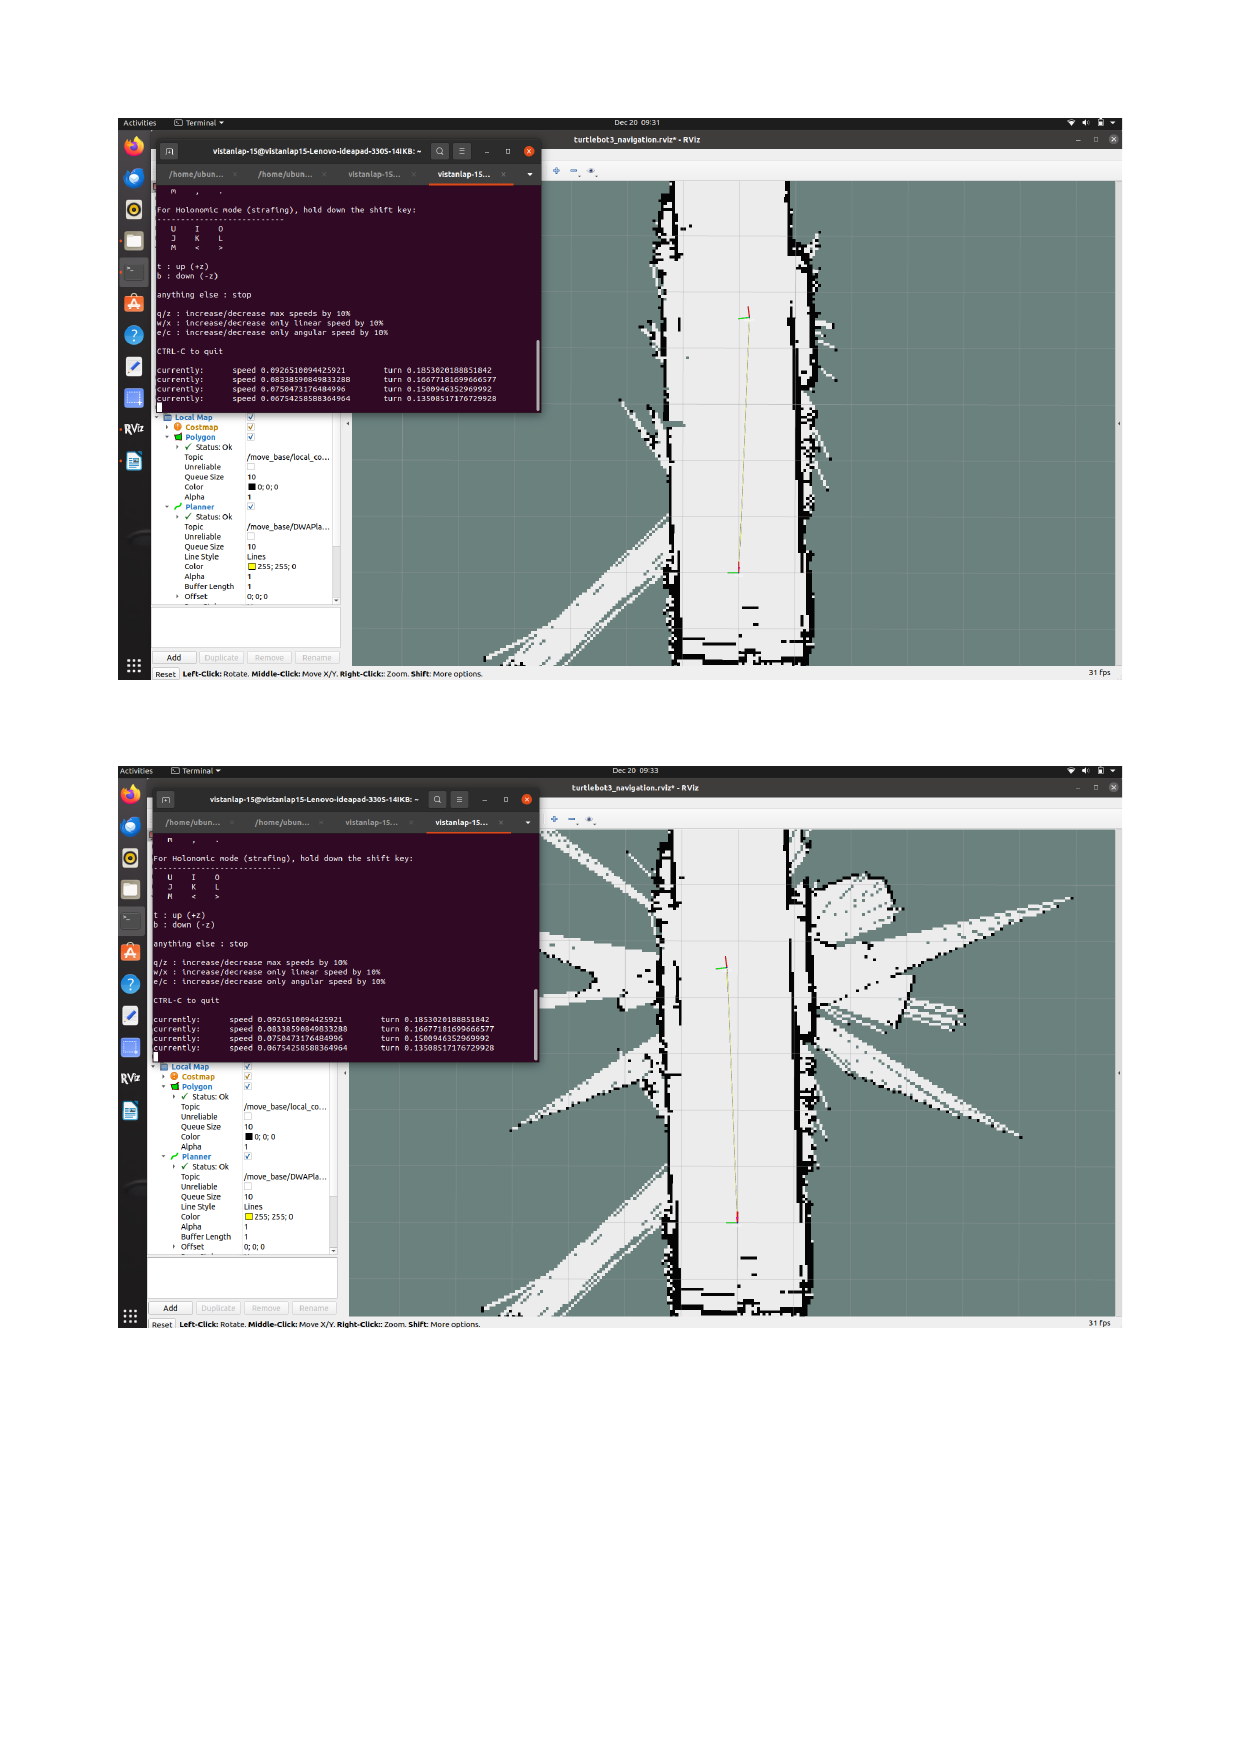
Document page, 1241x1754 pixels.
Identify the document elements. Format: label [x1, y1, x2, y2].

picture [118, 766, 1123, 1328]
picture [118, 118, 1123, 680]
